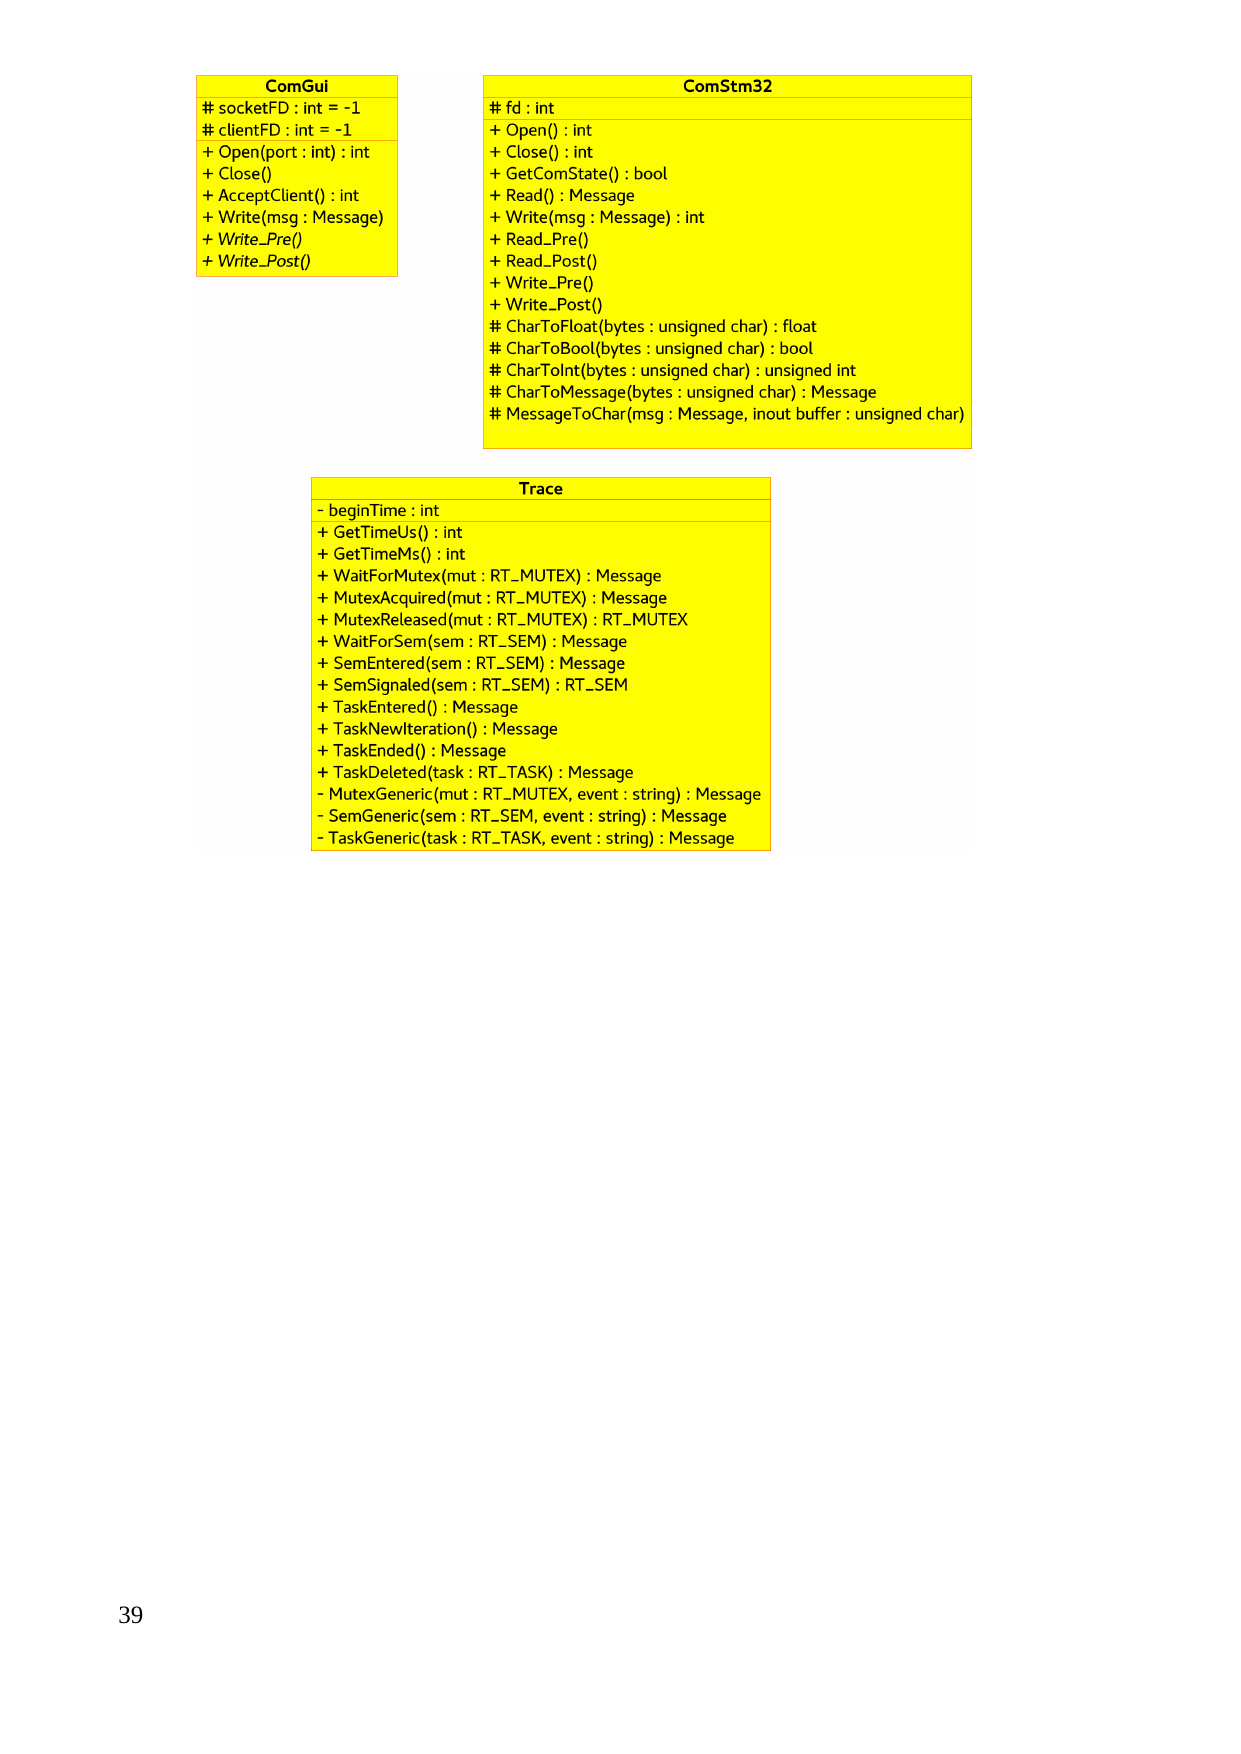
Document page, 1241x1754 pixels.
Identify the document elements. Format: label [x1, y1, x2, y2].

picture [196, 75, 973, 852]
